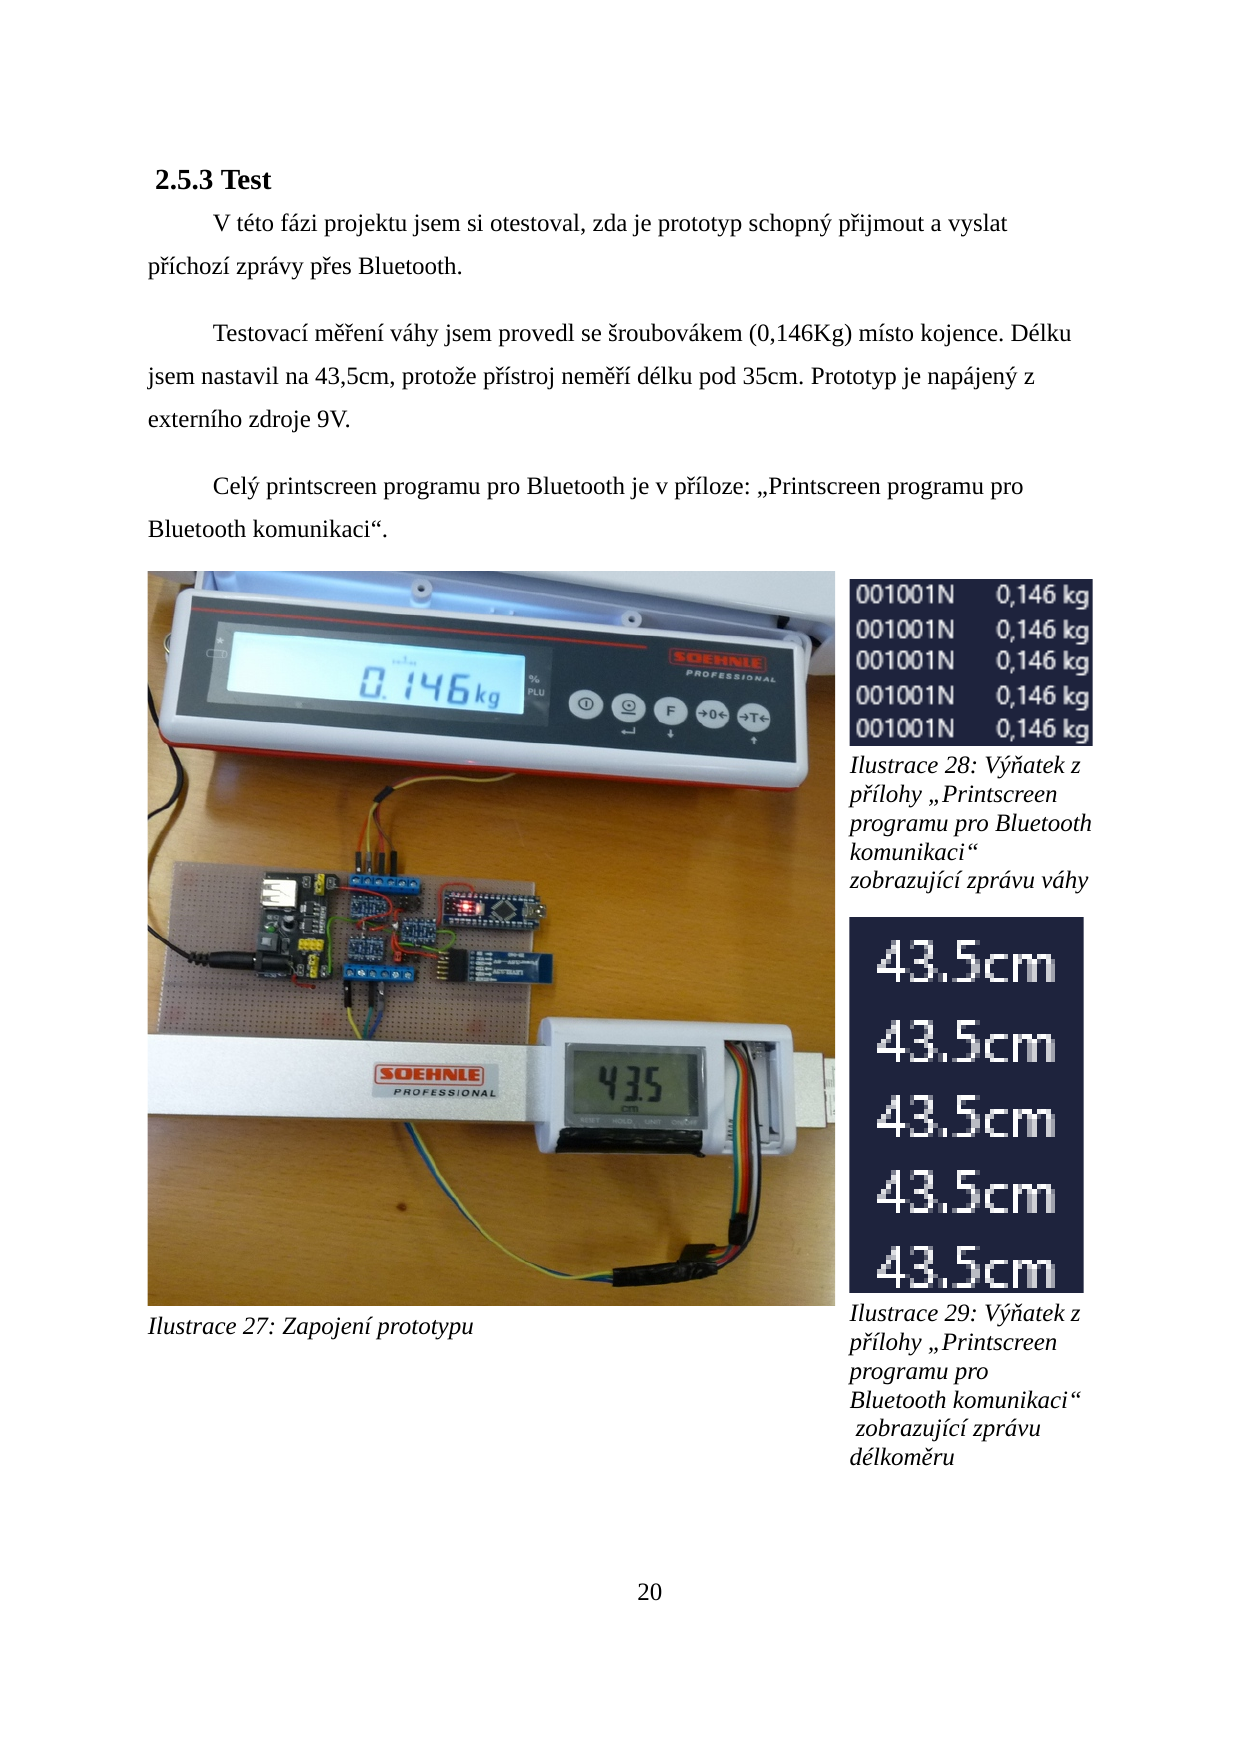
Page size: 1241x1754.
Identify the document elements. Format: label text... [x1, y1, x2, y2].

picture [849, 579, 1093, 746]
text Celý printscreen programu pro Bluetooth je v příloze: „Printscreen programu pro Bluetooth komunikaci“. [148, 471, 1093, 543]
text Ilustrace 27: Zapojení prototypu [148, 1306, 835, 1340]
text V této fázi projektu jsem si otestoval, zda je prototyp schopný přijmout a vyslat příchozí zprávy přes Bluetooth. [148, 208, 1093, 280]
picture [147, 571, 835, 1306]
text Ilustrace 28: Výňatek z přílohy „Printscreen programu pro Bluetooth komunikaci“ zobrazující zprávu váhy [849, 746, 1093, 894]
picture [849, 917, 1084, 1293]
text Testovací měření váhy jsem provedl se šroubovákem (0,146Kg) místo kojence. Délku jsem nastavil na 43,5cm, protože přístroj neměří délku pod 35cm. Prototyp je napájený z externího zdroje 9V. [148, 318, 1093, 433]
text Ilustrace 29: Výňatek z přílohy „Printscreen programu pro Bluetooth komunikaci“ zobrazující zprávu délkoměru [849, 1293, 1084, 1471]
subtitle Test [148, 162, 1093, 196]
